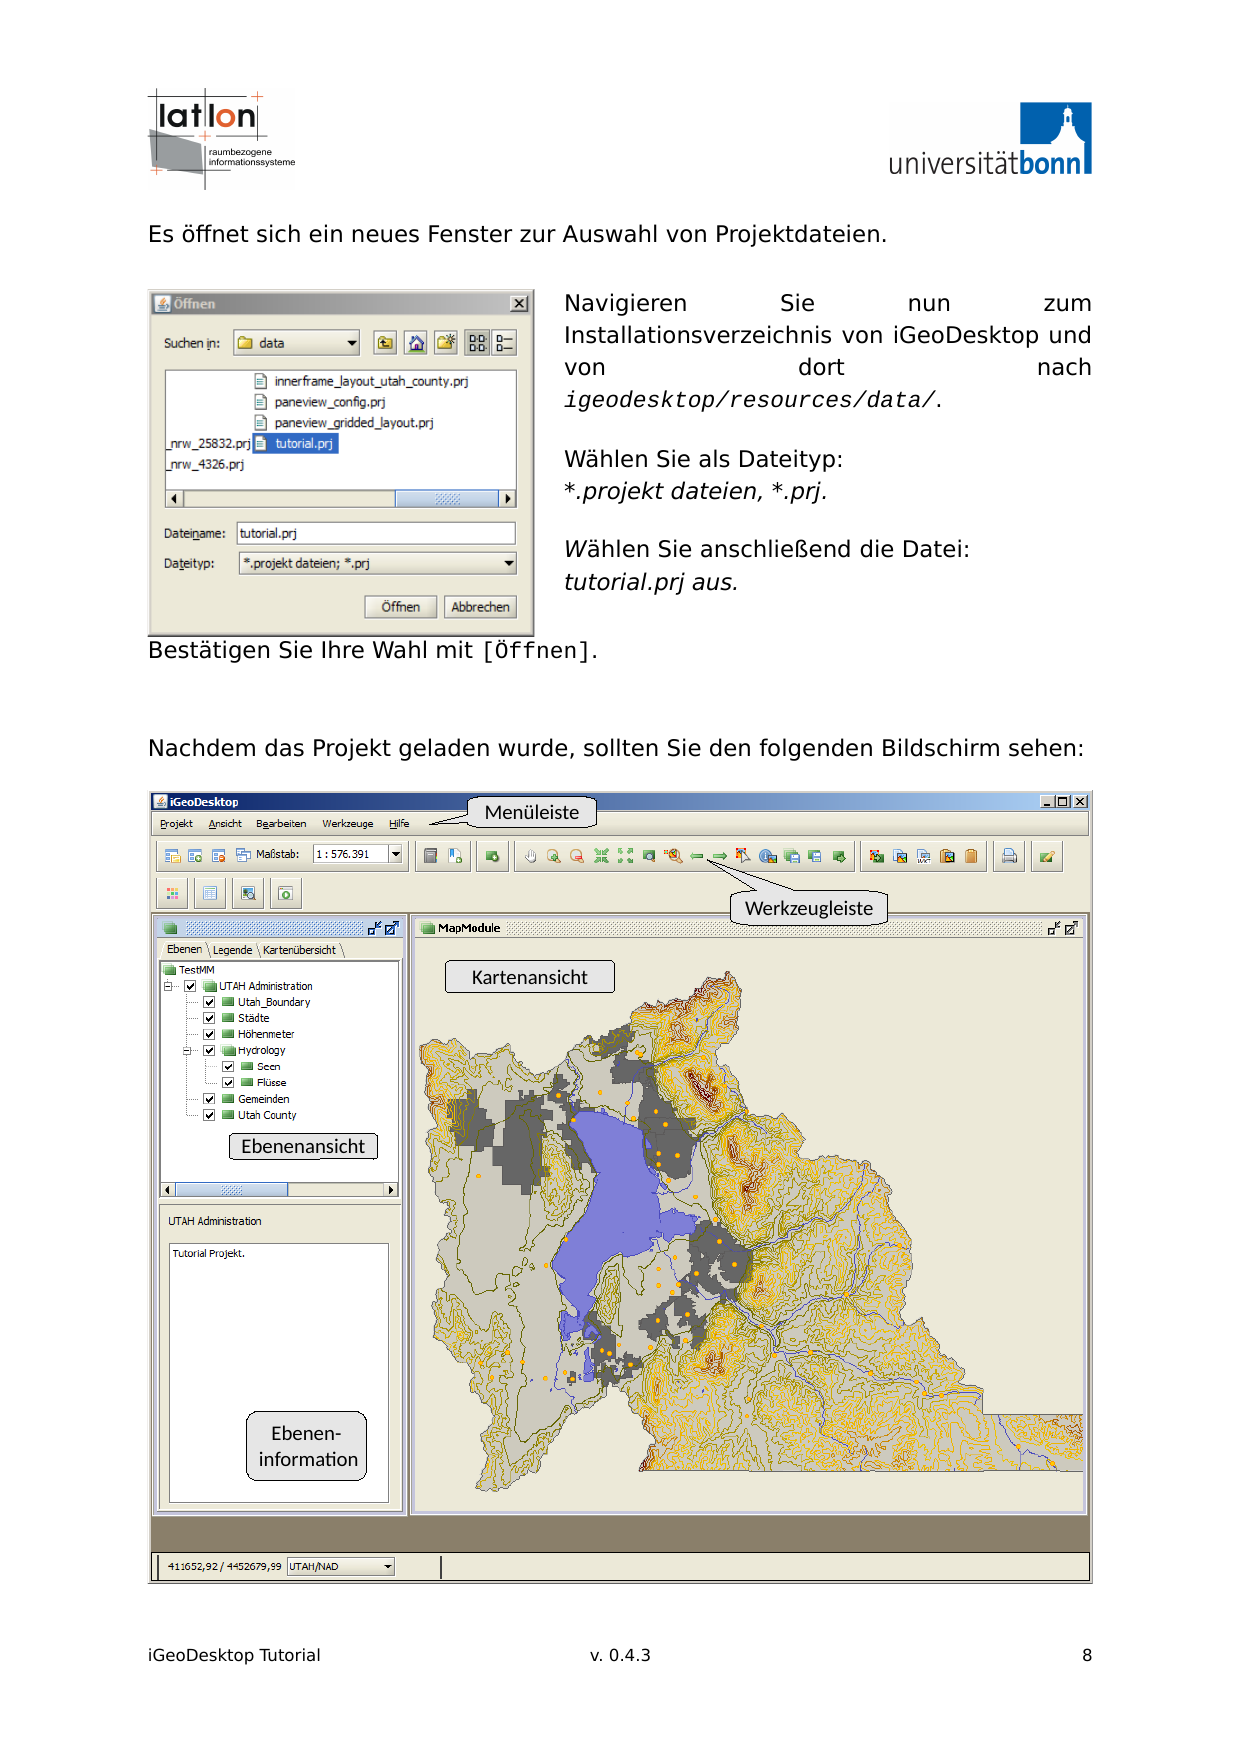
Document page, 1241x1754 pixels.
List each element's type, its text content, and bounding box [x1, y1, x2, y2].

picture [147, 88, 295, 190]
text Navigieren Sie nun zum Installationsverzeichnis von iGeoDesktop und von dort nach igeodesktop/resources/data/. Wählen Sie als Dateityp: *.projekt dateien, *.prj. Wählen Sie anschließend die Datei: tutorial.prj aus. [535, 290, 1092, 595]
picture [147, 289, 535, 637]
text Es öffnet sich ein neues Fenster zur Auswahl von Projektdateien. [148, 221, 1092, 248]
text Bestätigen Sie Ihre Wahl mit [Öffnen]. Nachdem das Projekt geladen wurde, sollten Sie den folgenden Bildschirm sehen: [148, 637, 1092, 761]
picture [889, 102, 1093, 174]
picture [147, 790, 1093, 1584]
